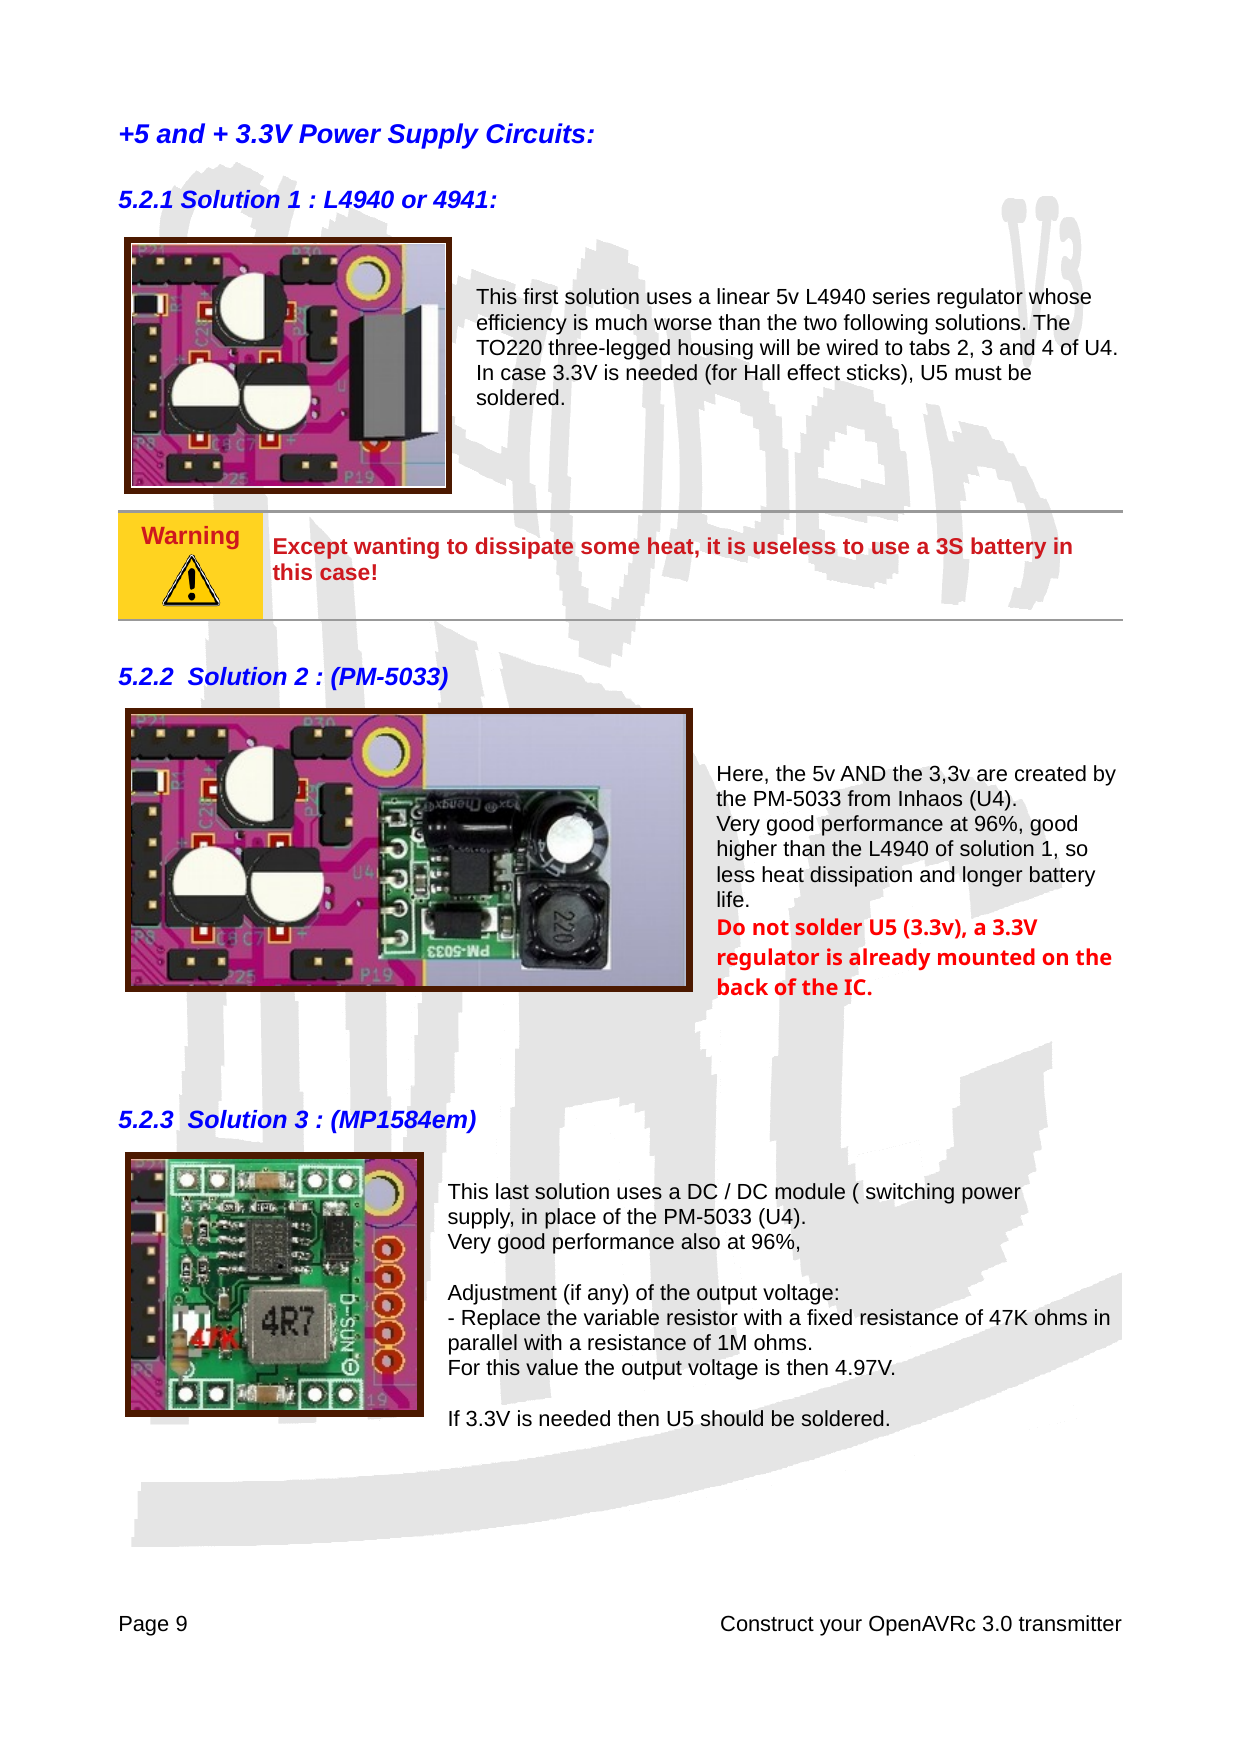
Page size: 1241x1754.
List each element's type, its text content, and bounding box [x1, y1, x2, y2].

subtitle 5.2.1 Solution 1 : L4940 or 4941: [118, 185, 1122, 214]
picture [131, 714, 686, 985]
text For this value the output voltage is then 4.97V. [424, 1355, 1122, 1380]
text This last solution uses a DC / DC module ( switching power [424, 1179, 1122, 1204]
text Very good performance also at 96%, [424, 1229, 1122, 1254]
table_header Warning [118, 513, 263, 619]
text Very good performance at 96%, good [693, 811, 1122, 836]
picture [158, 550, 224, 610]
picture [133, 245, 444, 486]
text Adjustment (if any) of the output voltage: [424, 1279, 1122, 1305]
subtitle 5.2.3 Solution 3 : (MP1584em) [118, 1104, 1122, 1133]
subtitle 5.2.2 Solution 2 : (PM-5033) [118, 661, 1122, 690]
text higher than the L4940 of solution 1, so less heat dissipation and longer battery life. [693, 836, 1122, 912]
table_header Except wanting to dissipate some heat, it is useless to use a 3S battery in this case! [264, 513, 1122, 619]
text If 3.3V is needed then U5 should be soldered. [118, 1406, 1122, 1431]
text - Replace the variable resistor with a fixed resistance of 47K ohms in parallel with a resistance of 1M ohms. [424, 1305, 1122, 1355]
text This first solution uses a linear 5v L4940 series regulator whose efficiency is much worse than the two following solutions. The TO220 three-legged housing will be wired to tabs 2, 3 and 4 of U4. [452, 284, 1122, 360]
text Here, the 5v AND the 3,3v are created by the PM-5033 from Inhaos (U4). [693, 761, 1122, 811]
text +5 and + 3.3V Power Supply Circuits: [118, 118, 1122, 149]
text supply, in place of the PM-5033 (U4). [424, 1204, 1122, 1229]
text In case 3.3V is needed (for Hall effect sticks), U5 must be soldered. [452, 360, 1122, 410]
text Do not solder U5 (3.3v), a 3.3V regulator is already mounted on the back of the IC. [118, 912, 1122, 1001]
picture [131, 1159, 417, 1410]
